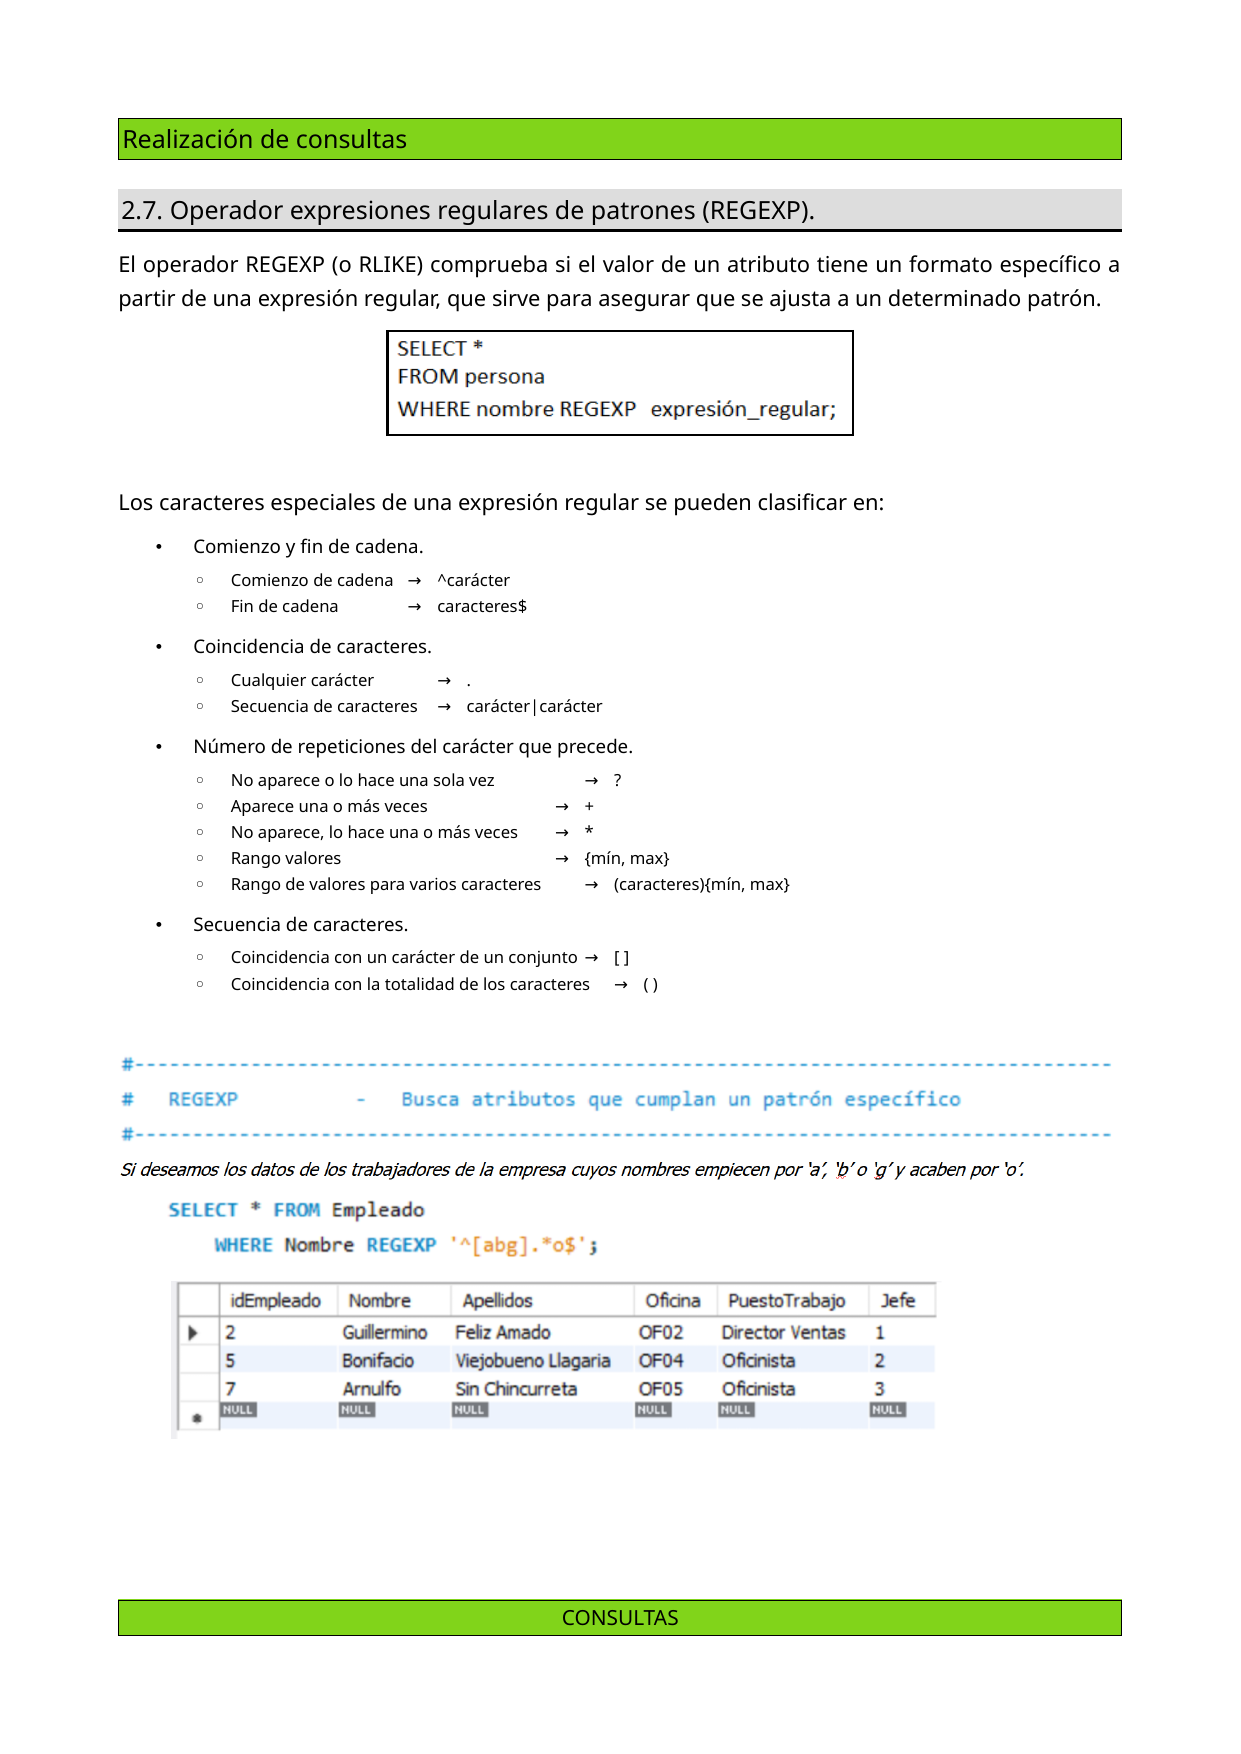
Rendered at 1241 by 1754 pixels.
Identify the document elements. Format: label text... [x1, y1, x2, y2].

list Cualquier carácter → . [193, 668, 1122, 691]
list Comienzo y fin de cadena. [156, 534, 1122, 559]
list Número de repeticiones del carácter que precede. [156, 733, 1122, 758]
list No aparece, lo hace una o más veces → * [193, 820, 1122, 843]
list Fin de cadena → caracteres$ [193, 595, 1122, 618]
list Secuencia de caracteres → carácter|carácter [193, 694, 1122, 717]
list Coincidencia con un carácter de un conjunto → [ ] [193, 946, 1122, 969]
picture [118, 1054, 1123, 1439]
list Rango de valores para varios caracteres → (caracteres){mín, max} [193, 872, 1122, 895]
picture [391, 334, 849, 432]
list Comienzo de cadena → ^carácter [193, 569, 1122, 592]
list Secuencia de caracteres. [156, 911, 1122, 936]
text Los caracteres especiales de una expresión regular se pueden clasificar en: [118, 487, 1122, 517]
text 2.7. Operador expresiones regulares de patrones (REGEXP). [118, 189, 1122, 229]
list No aparece o lo hace una sola vez → ? [193, 768, 1122, 791]
list Coincidencia con la totalidad de los caracteres → ( ) [193, 972, 1122, 995]
text El operador REGEXP (o RLIKE) comprueba si el valor de un atributo tiene un formato específico a partir de una expresión regular, que sirve para asegurar que se ajusta a un determinado patrón. [118, 249, 1122, 313]
list Aparece una o más veces → + [193, 794, 1122, 817]
list Coincidencia de caracteres. [156, 633, 1122, 659]
list Rango valores → {mín, max} [193, 846, 1122, 869]
